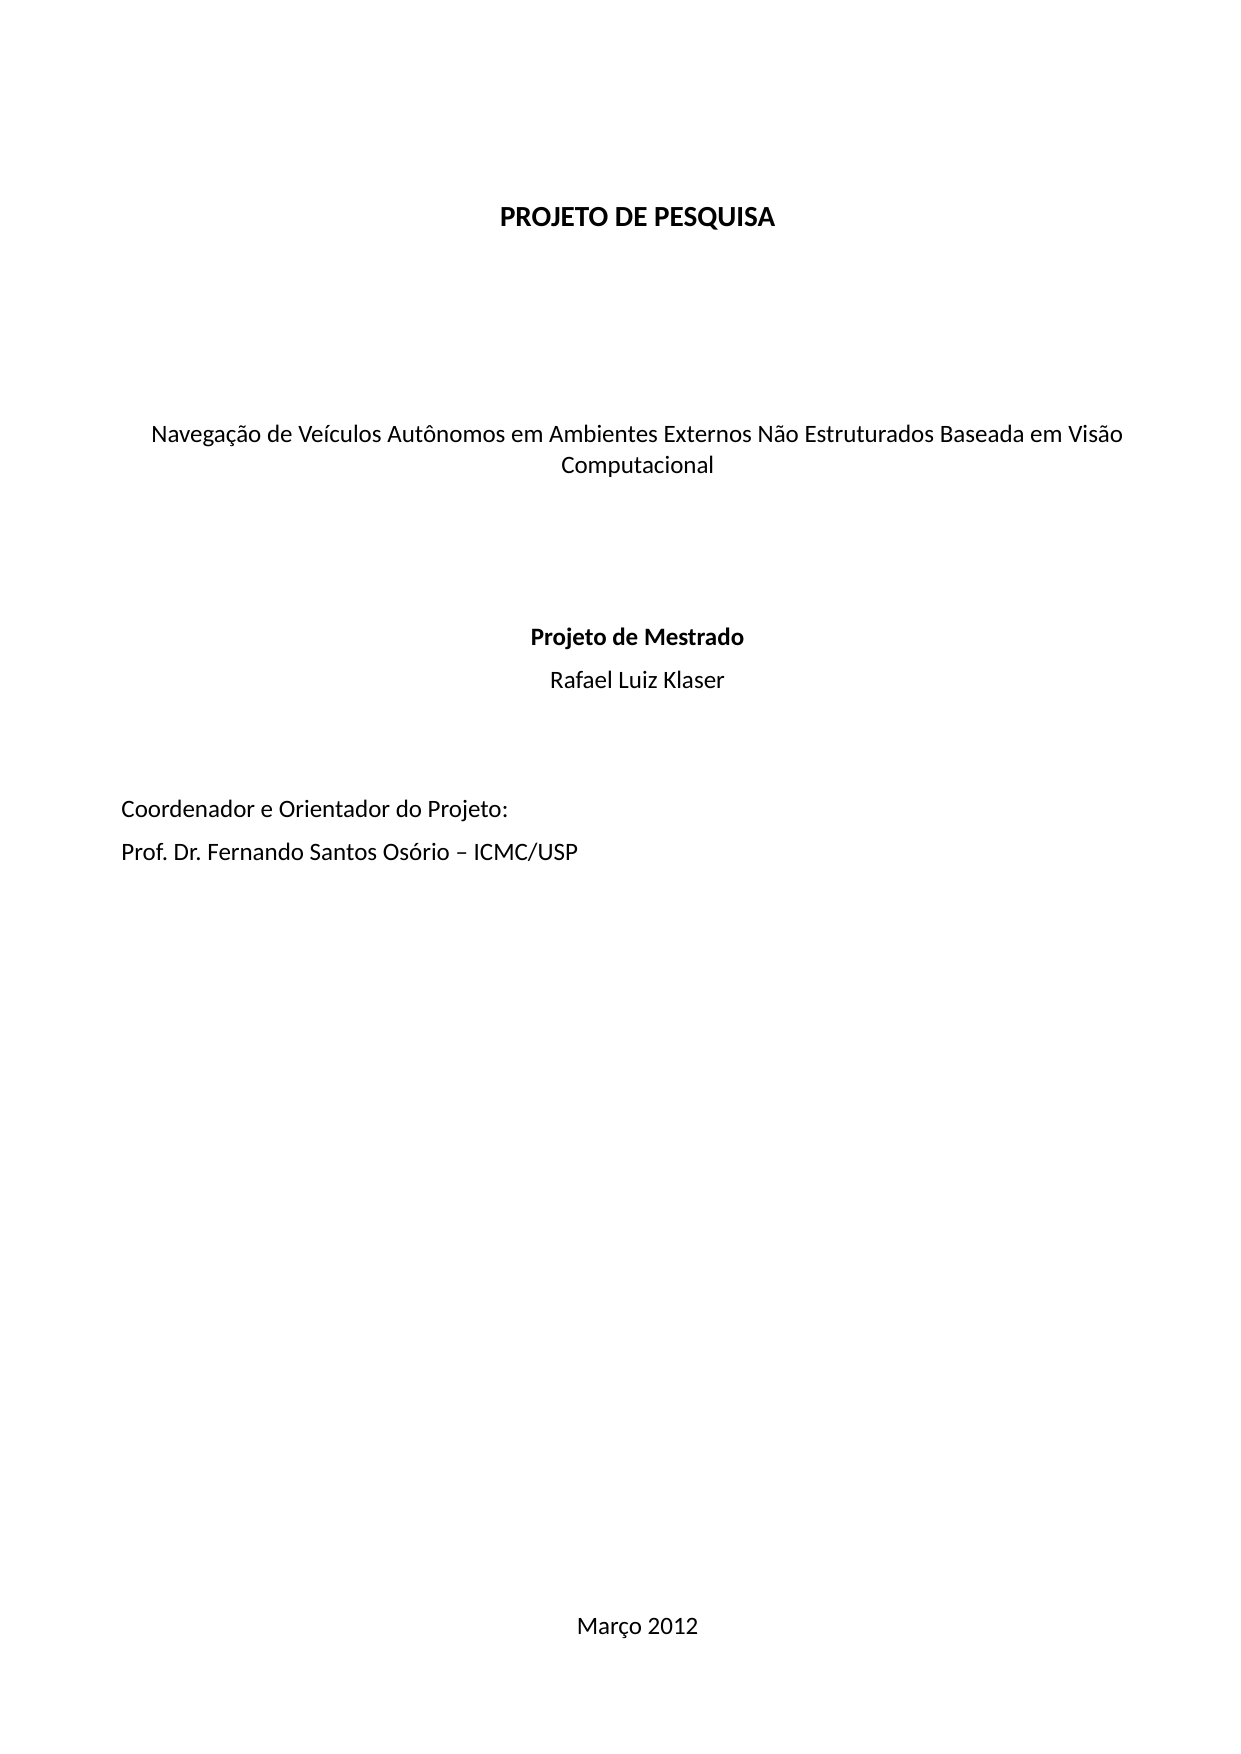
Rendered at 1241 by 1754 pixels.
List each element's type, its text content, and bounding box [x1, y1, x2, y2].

text PROJETO DE PESQUISA [121, 198, 1154, 234]
text Prof. Dr. Fernando Santos Osório – ICMC/USP [121, 836, 1154, 866]
text Rafael Luiz Klaser [121, 664, 1154, 694]
text Coordenador e Orientador do Projeto: [121, 793, 1154, 823]
text Projeto de Mestrado [121, 621, 1154, 651]
text Março 2012 [121, 1610, 1154, 1641]
text Navegação de Veículos Autônomos em Ambientes Externos Não Estruturados Baseada em Visão Computacional [121, 418, 1154, 479]
